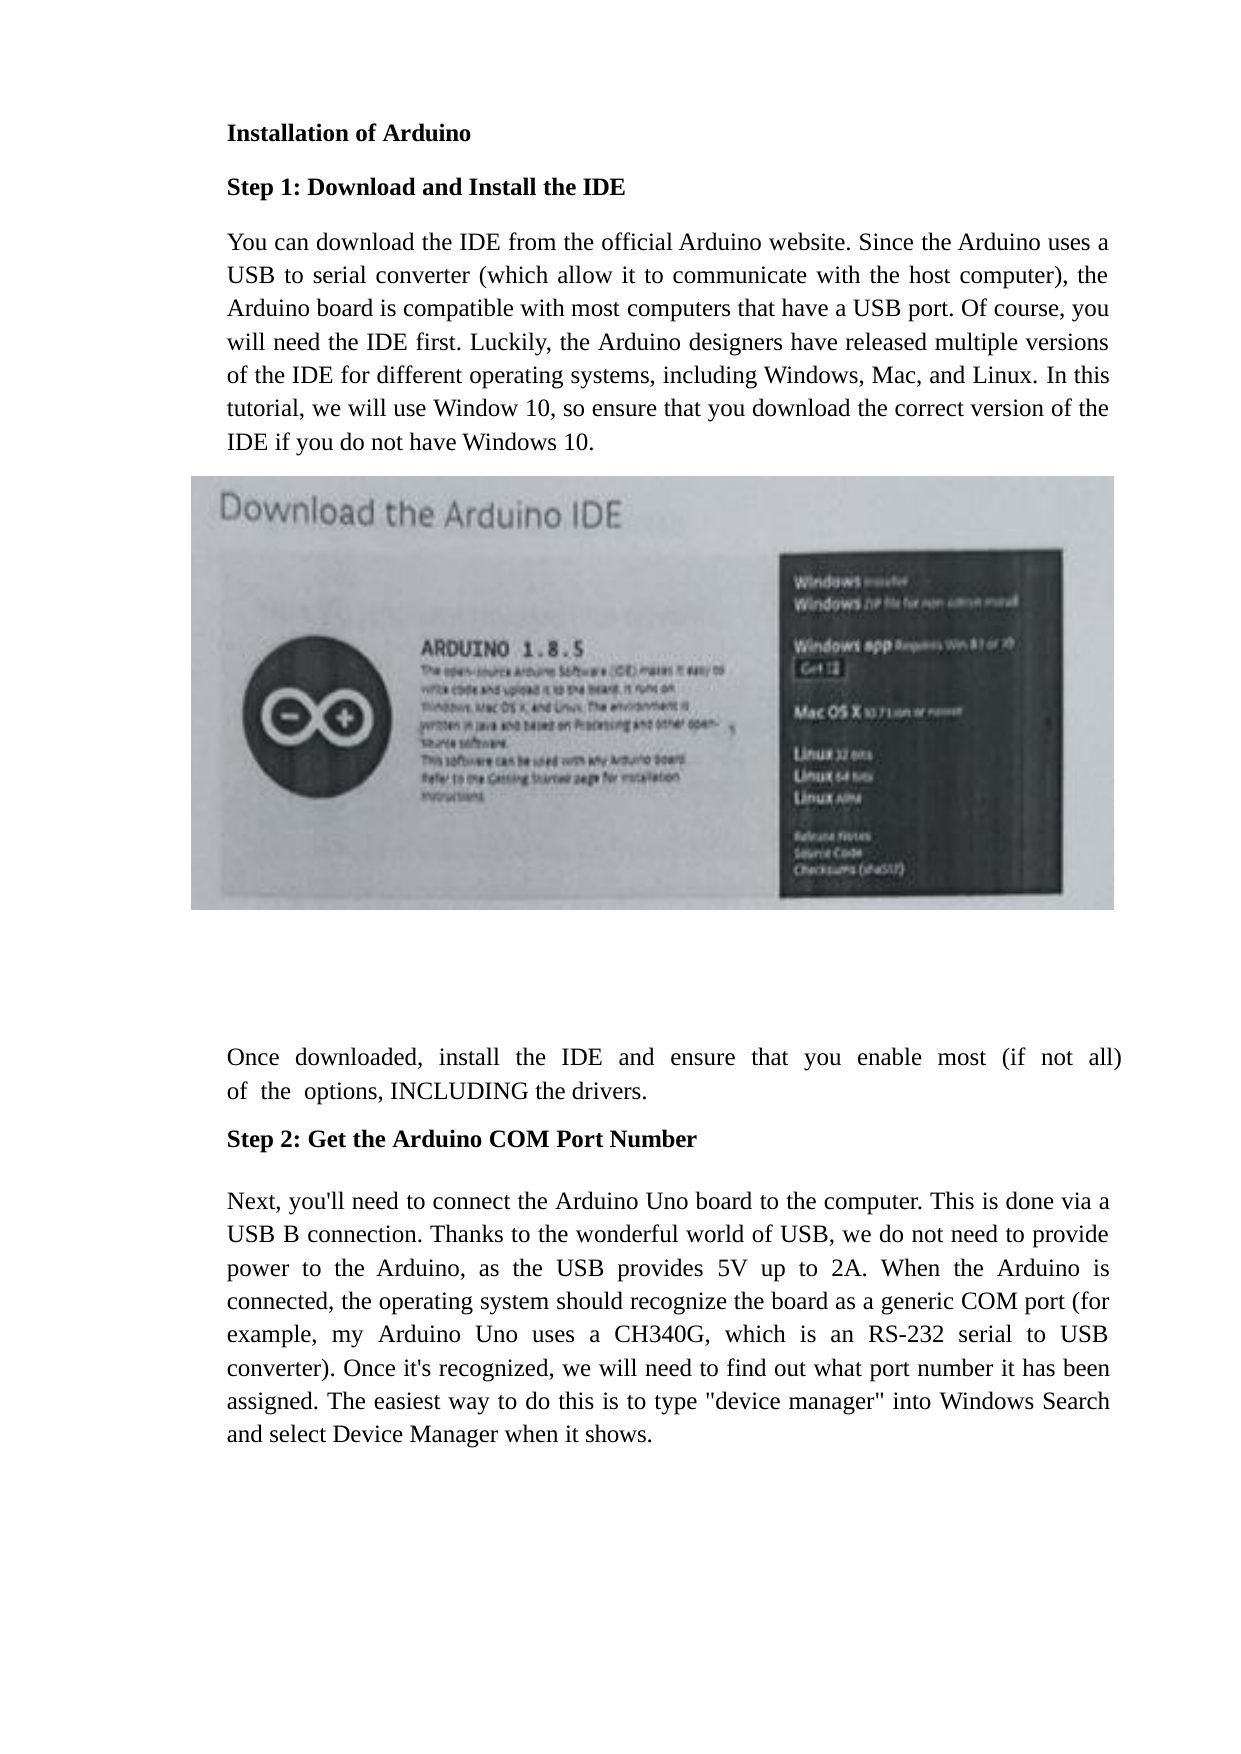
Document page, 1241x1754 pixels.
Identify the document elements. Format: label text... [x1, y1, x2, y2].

text Step 2: Get the Arduino COM Port Number [227, 1124, 1122, 1152]
picture [191, 476, 1115, 910]
text You can download the IDE from the official Arduino website. Since the Arduino uses a USB to serial converter (which allow it to communicate with the host computer), the Arduino board is compatible with most computers that have a USB port. Of course, you will need the IDE first. Luckily, the Arduino designers have released multiple versions of the IDE for different operating systems, including Windows, Mac, and Linux. In this tutorial, we will use Window 10, so ensure that you download the correct version of the IDE if you do not have Windows 10. [227, 227, 1110, 455]
text Step 1: Download and Install the IDE [227, 172, 1122, 201]
text Once downloaded, install the IDE and ensure that you enable most (if not all) of the options, INCLUDING the drivers. [227, 1042, 1122, 1104]
text Installation of Arduino [227, 118, 1122, 147]
text Next, you'll need to connect the Arduino Uno board to the computer. This is done via a USB B connection. Thanks to the wonderful world of USB, we do not need to provide power to the Arduino, as the USB provides 5V up to 2A. When the Arduino is connected, the operating system should recognize the board as a generic COM port (for example, my Arduino Uno uses a CH340G, which is an RS-232 serial to USB converter). Once it's recognized, we will need to find out what port number it has been assigned. The easiest way to do this is to type "device manager" into Windows Search and select Device Manager when it shows. [227, 1186, 1110, 1448]
